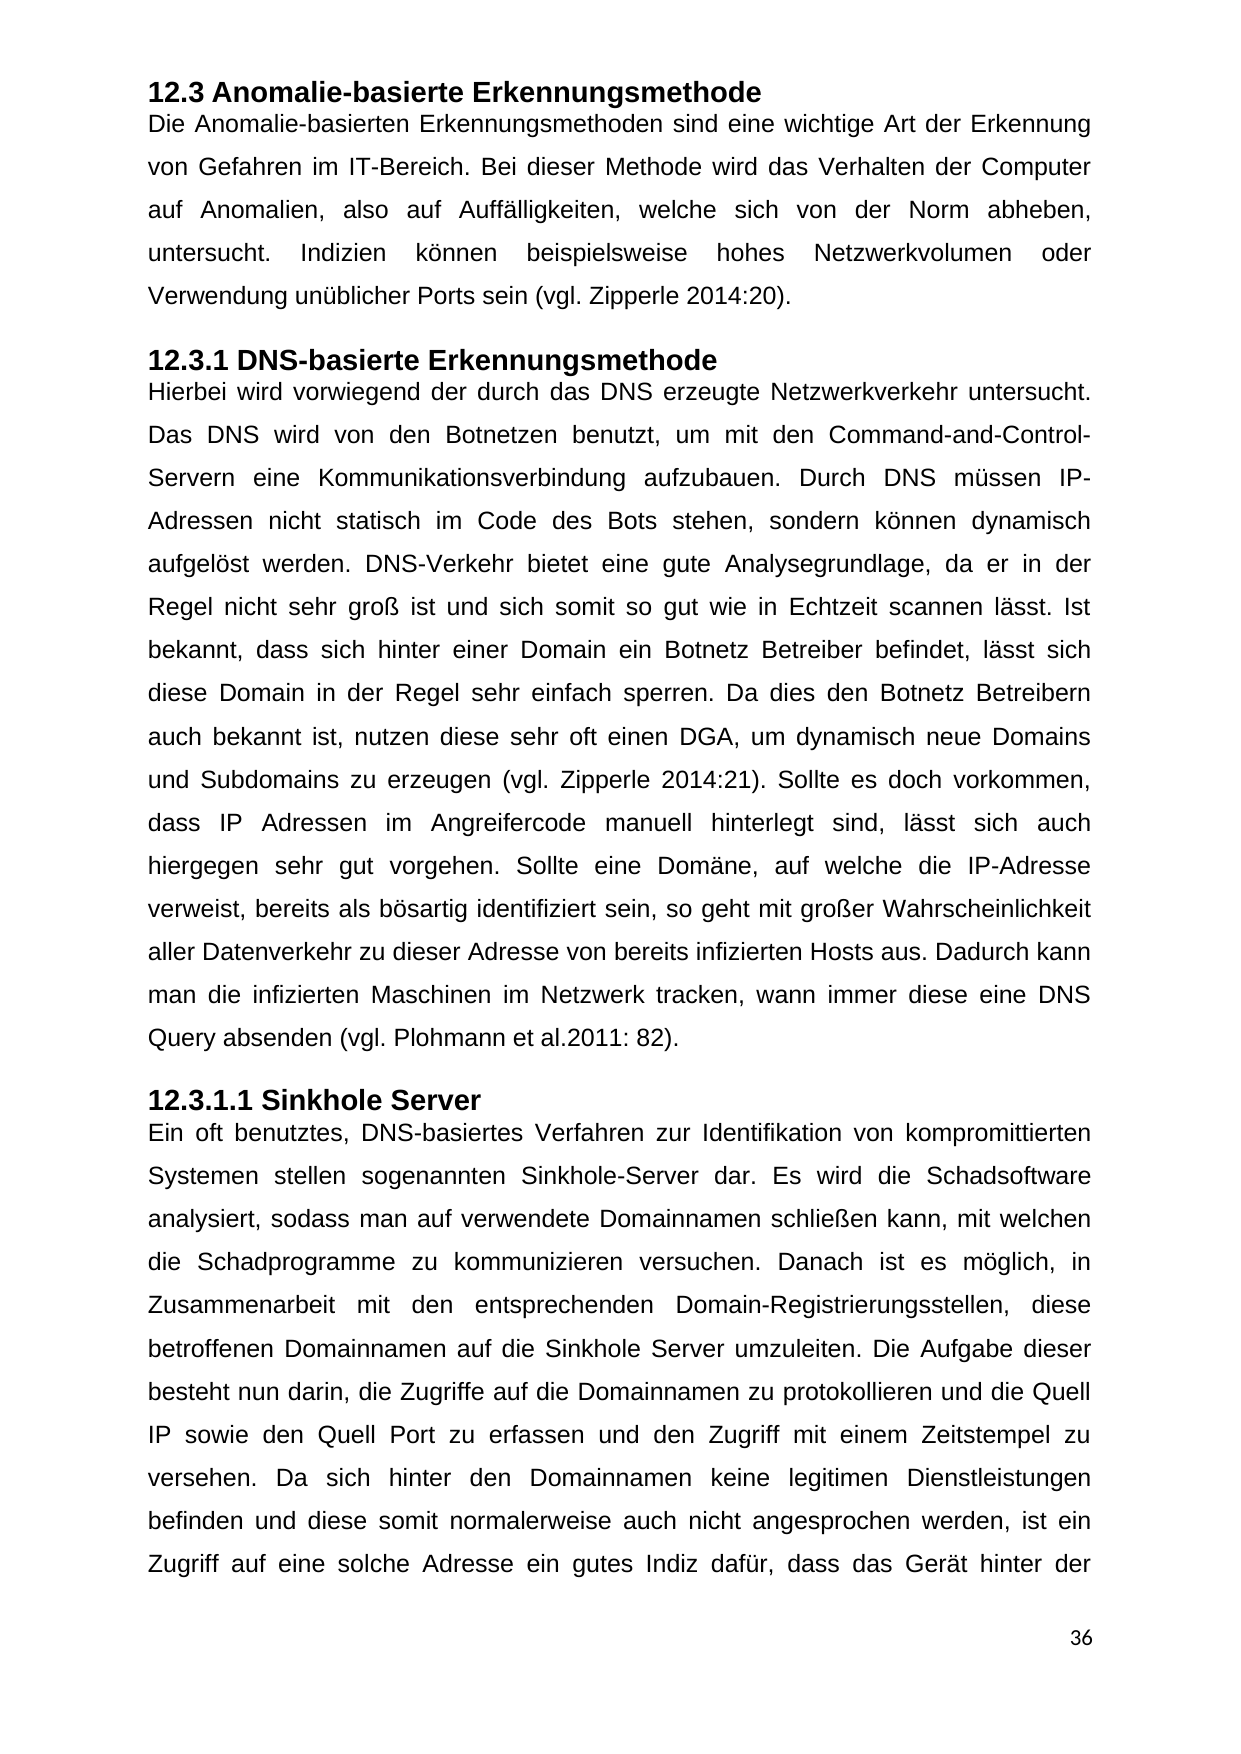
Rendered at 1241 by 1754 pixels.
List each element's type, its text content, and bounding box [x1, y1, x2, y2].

text Hierbei wird vorwiegend der durch das DNS erzeugte Netzwerkverkehr untersucht. Das DNS wird von den Botnetzen benutzt, um mit den Command-and-Control-Servern eine Kommunikationsverbindung aufzubauen. Durch DNS müssen IP-Adressen nicht statisch im Code des Bots stehen, sondern können dynamisch aufgelöst werden. DNS-Verkehr bietet eine gute Analysegrundlage, da er in der Regel nicht sehr groß ist und sich somit so gut wie in Echtzeit scannen lässt. Ist bekannt, dass sich hinter einer Domain ein Botnetz Betreiber befindet, lässt sich diese Domain in der Regel sehr einfach sperren. Da dies den Botnetz Betreibern auch bekannt ist, nutzen diese sehr oft einen DGA, um dynamisch neue Domains und Subdomains zu erzeugen (vgl. Zipperle 2014:21). Sollte es doch vorkommen, dass IP Adressen im Angreifercode manuell hinterlegt sind, lässt sich auch hiergegen sehr gut vorgehen. Sollte eine Domäne, auf welche die IP-Adresse verweist, bereits als bösartig identifiziert sein, so geht mit großer Wahrscheinlichkeit aller Datenverkehr zu dieser Adresse von bereits infizierten Hosts aus. Dadurch kann man die infizierten Maschinen im Netzwerk tracken, wann immer diese eine DNS Query absenden (vgl. Plohmann et al.2011: 82). [148, 376, 1093, 1052]
subtitle 12.3.1 DNS-basierte Erkennungsmethode [148, 343, 1093, 376]
text Ein oft benutztes, DNS-basiertes Verfahren zur Identifikation von kompromittierten Systemen stellen sogenannten Sinkhole-Server dar. Es wird die Schadsoftware analysiert, sodass man auf verwendete Domainnamen schließen kann, mit welchen die Schadprogramme zu kommunizieren versuchen. Danach ist es möglich, in Zusammenarbeit mit den entsprechenden Domain-Registrierungsstellen, diese betroffenen Domainnamen auf die Sinkhole Server umzuleiten. Die Aufgabe dieser besteht nun darin, die Zugriffe auf die Domainnamen zu protokollieren und die Quell IP sowie den Quell Port zu erfassen und den Zugriff mit einem Zeitstempel zu versehen. Da sich hinter den Domainnamen keine legitimen Dienstleistungen befinden und diese somit normalerweise auch nicht angesprochen werden, ist ein Zugriff auf eine solche Adresse ein gutes Indiz dafür, dass das Gerät hinter der [148, 1118, 1093, 1578]
subtitle 12.3.1.1 Sinkhole Server [148, 1083, 1093, 1117]
text Die Anomalie-basierten Erkennungsmethoden sind eine wichtige Art der Erkennung von Gefahren im IT-Bereich. Bei dieser Methode wird das Verhalten der Computer auf Anomalien, also auf Auffälligkeiten, welche sich von der Norm abheben, untersucht. Indizien können beispielsweise hohes Netzwerkvolumen oder Verwendung unüblicher Ports sein (vgl. Zipperle 2014:20). [148, 108, 1093, 310]
subtitle 12.3 Anomalie-basierte Erkennungsmethode [148, 75, 1093, 108]
